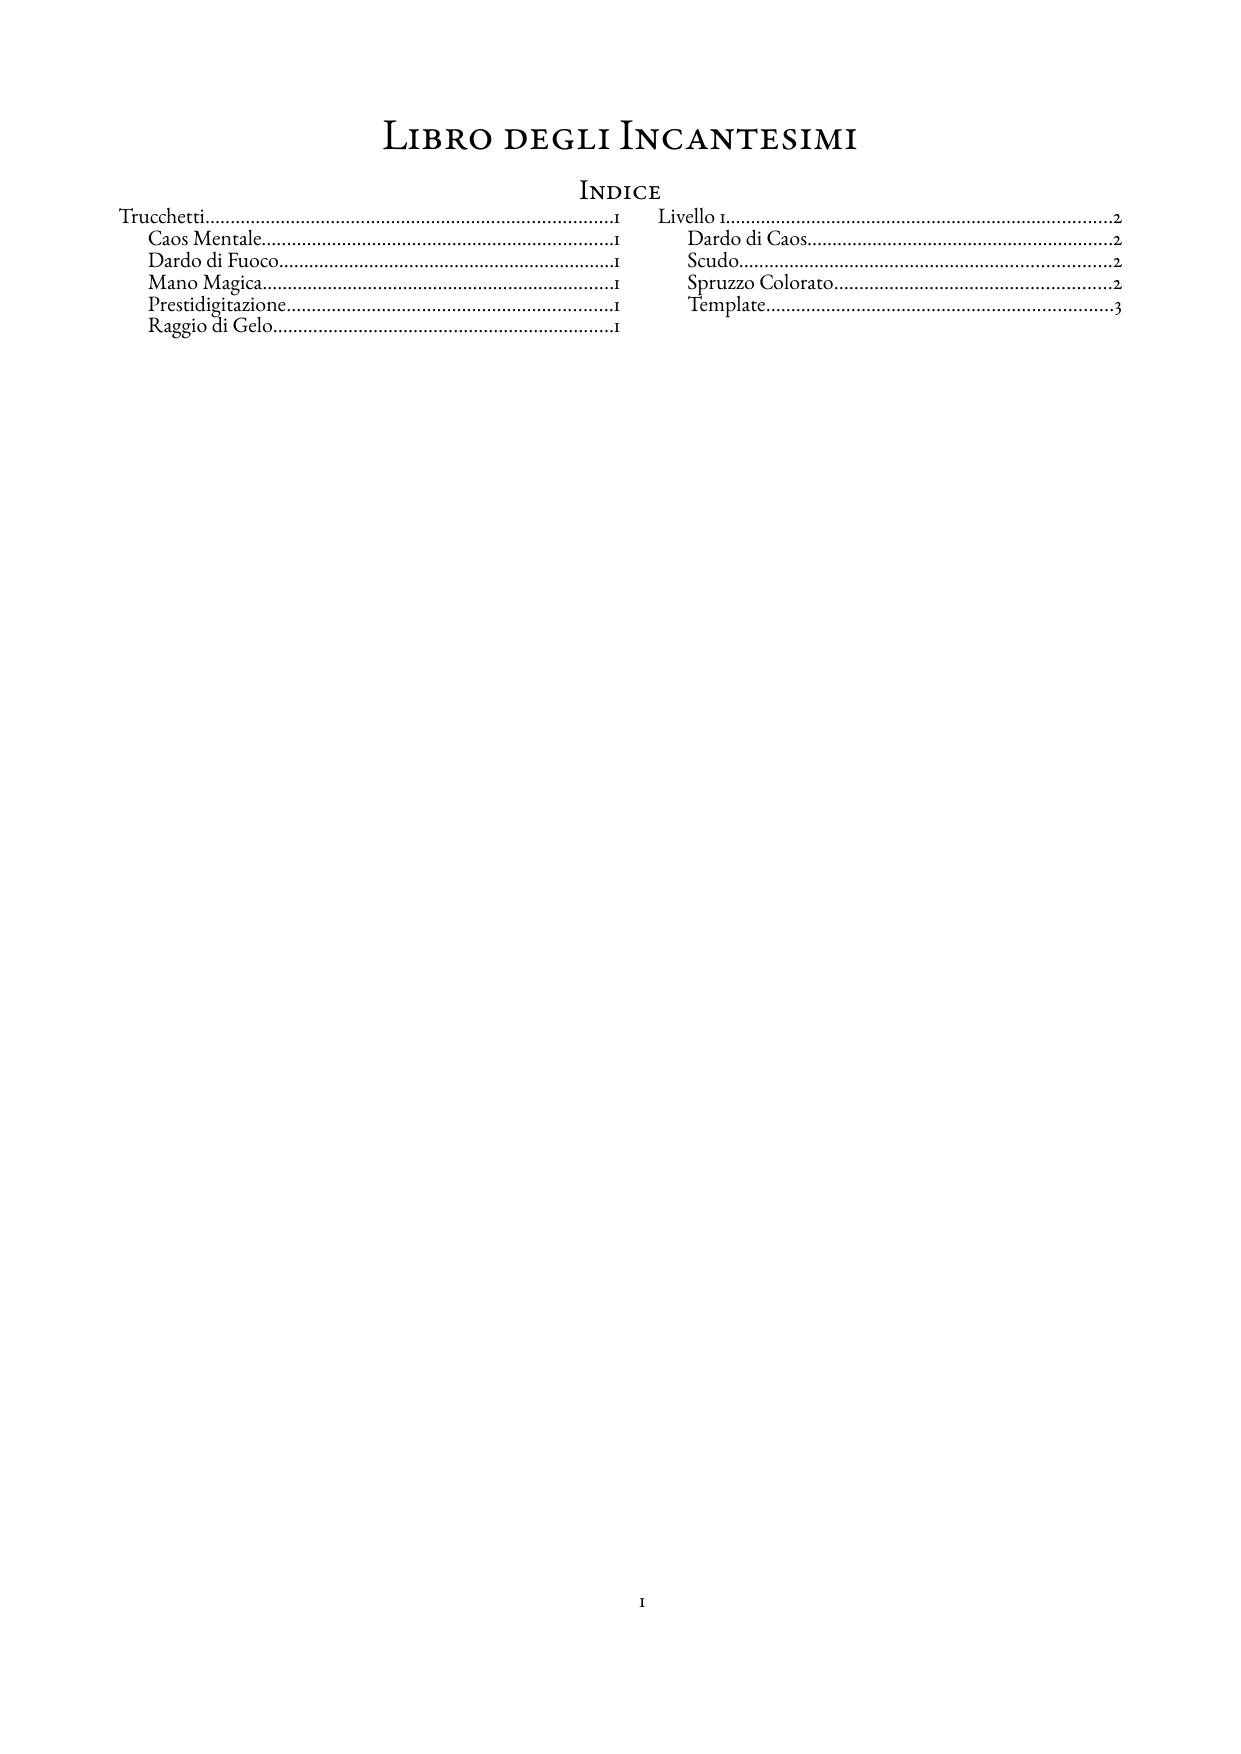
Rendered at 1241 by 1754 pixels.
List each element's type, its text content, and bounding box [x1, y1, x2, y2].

text Dardo di Fuoco 1 [148, 252, 620, 274]
text Dardo di Caos 2 [687, 230, 1122, 252]
title Libro degli Incantesimi [118, 118, 1122, 162]
text Scudo 2 [687, 252, 1122, 274]
text Mano Magica 1 [148, 274, 620, 296]
text Template 3 [687, 296, 1122, 317]
text Spruzzo Colorato 2 [687, 274, 1122, 296]
text Prestidigitazione 1 [148, 296, 620, 317]
text Raggio di Gelo 1 [148, 317, 620, 339]
text Caos Mentale 1 [148, 230, 620, 252]
text Livello 1 2 [658, 208, 1122, 230]
subtitle Indice [118, 179, 1122, 208]
text Trucchetti 1 [118, 208, 620, 230]
